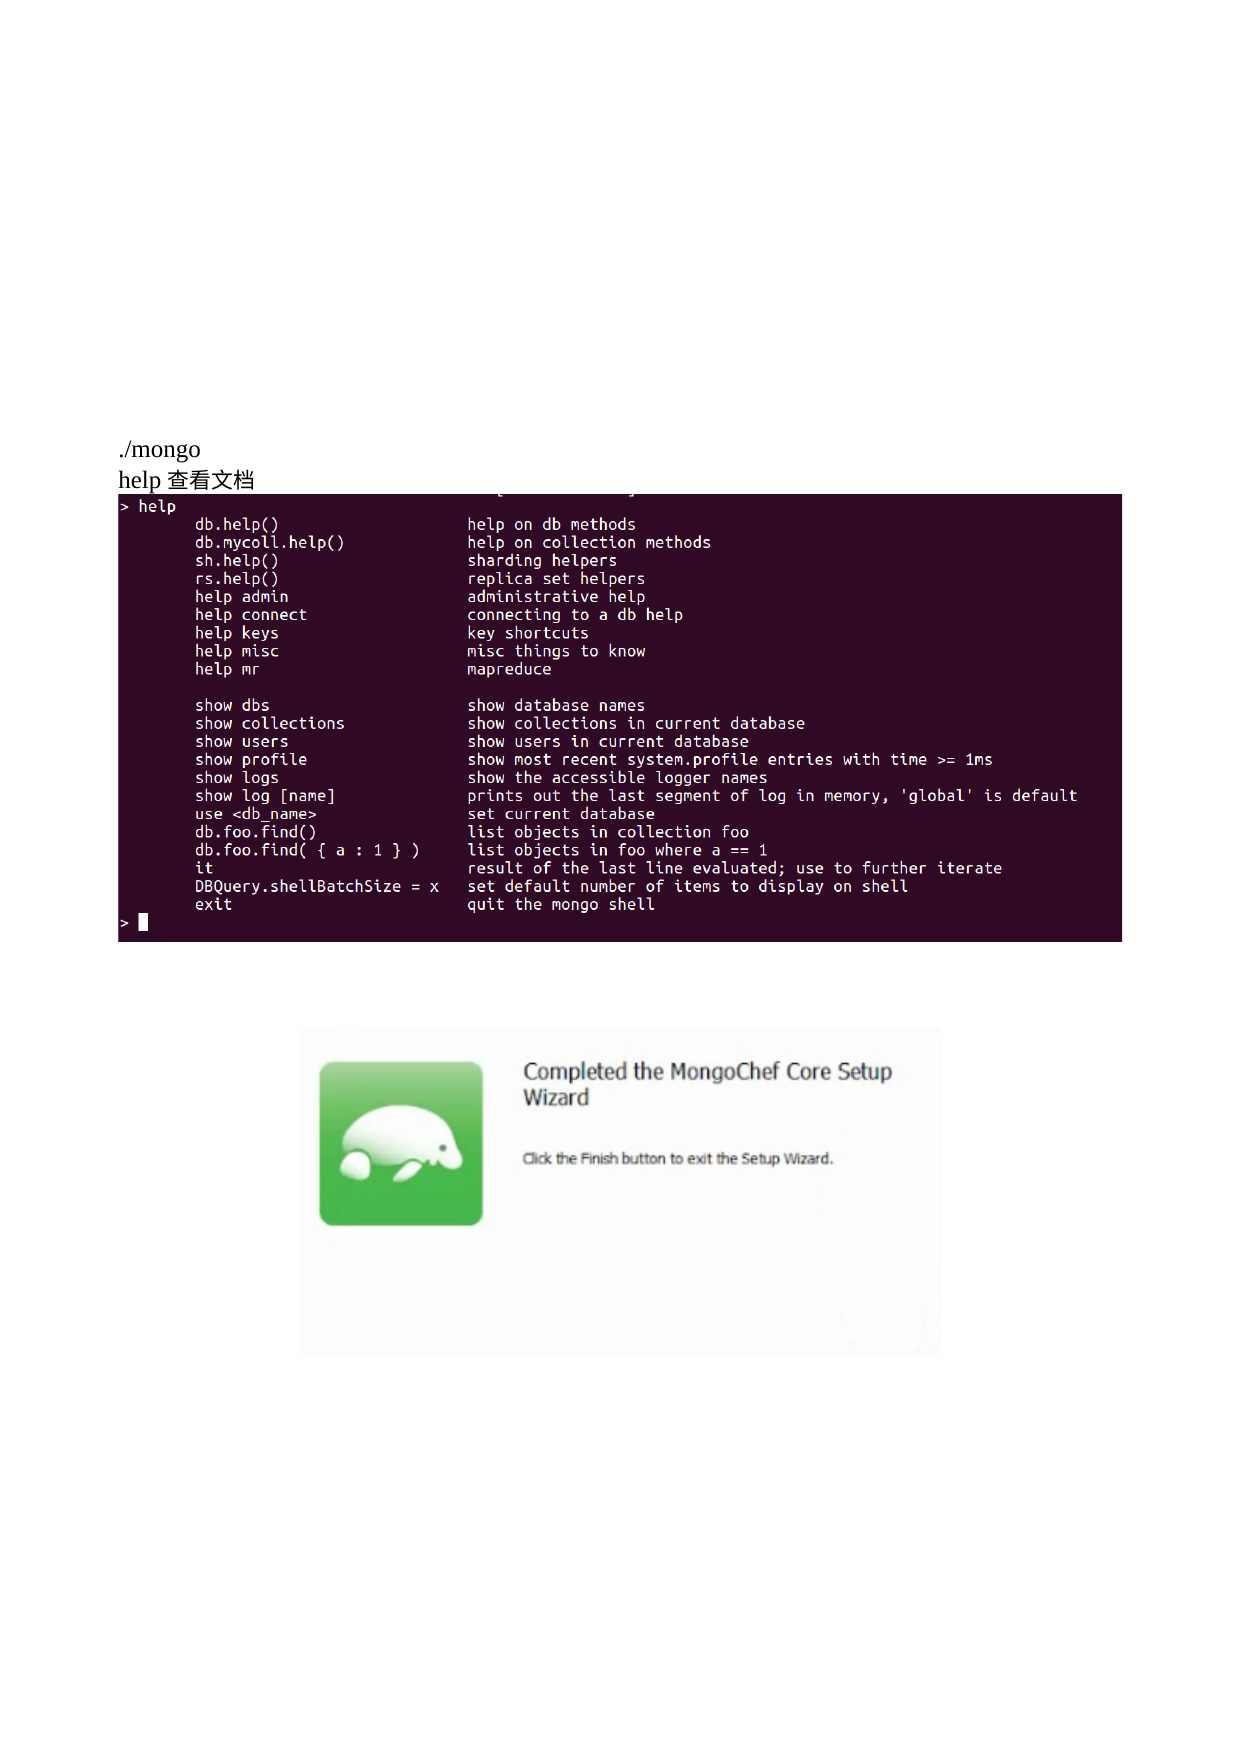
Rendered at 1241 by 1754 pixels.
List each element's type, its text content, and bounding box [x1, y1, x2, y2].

text help 查看文档 [118, 463, 1122, 494]
text ./mongo [118, 434, 1122, 463]
picture [118, 494, 1123, 942]
picture [298, 1027, 942, 1356]
